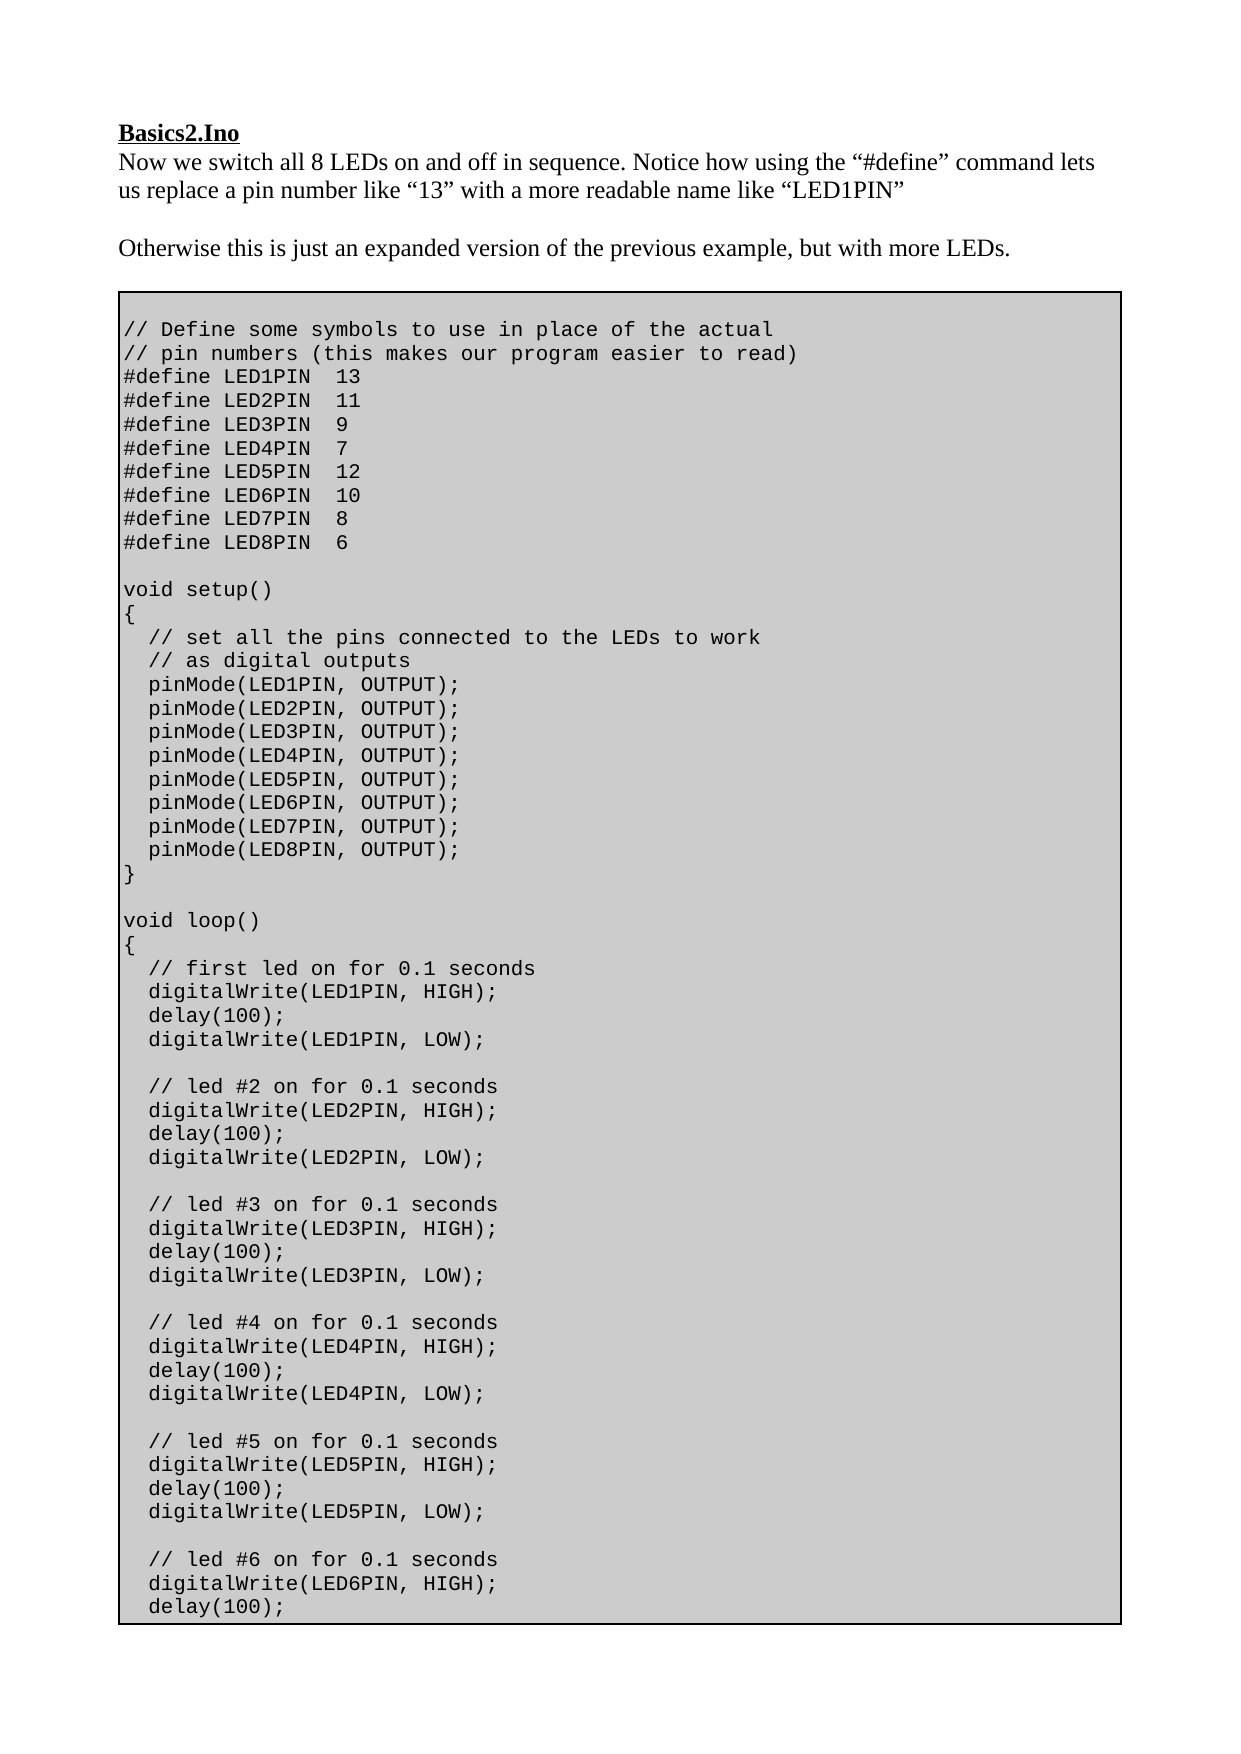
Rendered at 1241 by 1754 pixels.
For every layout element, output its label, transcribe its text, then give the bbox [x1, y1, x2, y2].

text { [120, 598, 1120, 622]
text // led #6 on for 0.1 seconds [120, 1544, 1120, 1567]
text digitalWrite(LED3PIN, LOW); [120, 1260, 1120, 1284]
text #define LED2PIN 11 [120, 385, 1120, 409]
text digitalWrite(LED1PIN, HIGH); [120, 976, 1120, 1000]
text digitalWrite(LED2PIN, LOW); [120, 1142, 1120, 1166]
text #define LED1PIN 13 [120, 362, 1120, 385]
text delay(100); [120, 1118, 1120, 1142]
text pinMode(LED5PIN, OUTPUT); [120, 763, 1120, 787]
text // led #5 on for 0.1 seconds [120, 1426, 1120, 1449]
text void loop() [120, 905, 1120, 929]
text delay(100); [120, 1355, 1120, 1378]
text #define LED8PIN 6 [120, 527, 1120, 551]
text digitalWrite(LED5PIN, LOW); [120, 1497, 1120, 1520]
text // Define some symbols to use in place of the actual [120, 314, 1120, 338]
text digitalWrite(LED4PIN, HIGH); [120, 1331, 1120, 1355]
text pinMode(LED8PIN, OUTPUT); [120, 834, 1120, 858]
text // set all the pins connected to the LEDs to work [120, 622, 1120, 645]
text digitalWrite(LED3PIN, HIGH); [120, 1213, 1120, 1236]
text digitalWrite(LED1PIN, LOW); [120, 1024, 1120, 1047]
text delay(100); [120, 1473, 1120, 1497]
text pinMode(LED3PIN, OUTPUT); [120, 716, 1120, 740]
text pinMode(LED6PIN, OUTPUT); [120, 787, 1120, 811]
text void setup() [120, 574, 1120, 598]
text pinMode(LED2PIN, OUTPUT); [120, 693, 1120, 716]
text // pin numbers (this makes our program easier to read) [120, 338, 1120, 362]
text delay(100); [120, 1000, 1120, 1024]
text // as digital outputs [120, 645, 1120, 669]
text #define LED7PIN 8 [120, 503, 1120, 527]
text // led #2 on for 0.1 seconds [120, 1071, 1120, 1094]
text digitalWrite(LED4PIN, LOW); [120, 1378, 1120, 1402]
text // led #4 on for 0.1 seconds [120, 1307, 1120, 1331]
text { [120, 929, 1120, 953]
text pinMode(LED7PIN, OUTPUT); [120, 811, 1120, 834]
text #define LED5PIN 12 [120, 456, 1120, 480]
text delay(100); [120, 1591, 1120, 1623]
text delay(100); [120, 1236, 1120, 1260]
text digitalWrite(LED5PIN, HIGH); [120, 1449, 1120, 1473]
text digitalWrite(LED2PIN, HIGH); [120, 1094, 1120, 1118]
text // led #3 on for 0.1 seconds [120, 1189, 1120, 1213]
text Otherwise this is just an expanded version of the previous example, but with more LEDs. [118, 233, 1122, 262]
text #define LED6PIN 10 [120, 480, 1120, 503]
text Now we switch all 8 LEDs on and off in sequence. Notice how using the “#define” command lets us replace a pin number like “13” with a more readable name like “LED1PIN” [118, 147, 1122, 204]
text #define LED4PIN 7 [120, 432, 1120, 456]
text Basics2.Ino [118, 118, 1122, 147]
text } [120, 858, 1120, 882]
text #define LED3PIN 9 [120, 409, 1120, 432]
text pinMode(LED4PIN, OUTPUT); [120, 740, 1120, 763]
text digitalWrite(LED6PIN, HIGH); [120, 1567, 1120, 1591]
text // first led on for 0.1 seconds [120, 953, 1120, 976]
text pinMode(LED1PIN, OUTPUT); [120, 669, 1120, 693]
